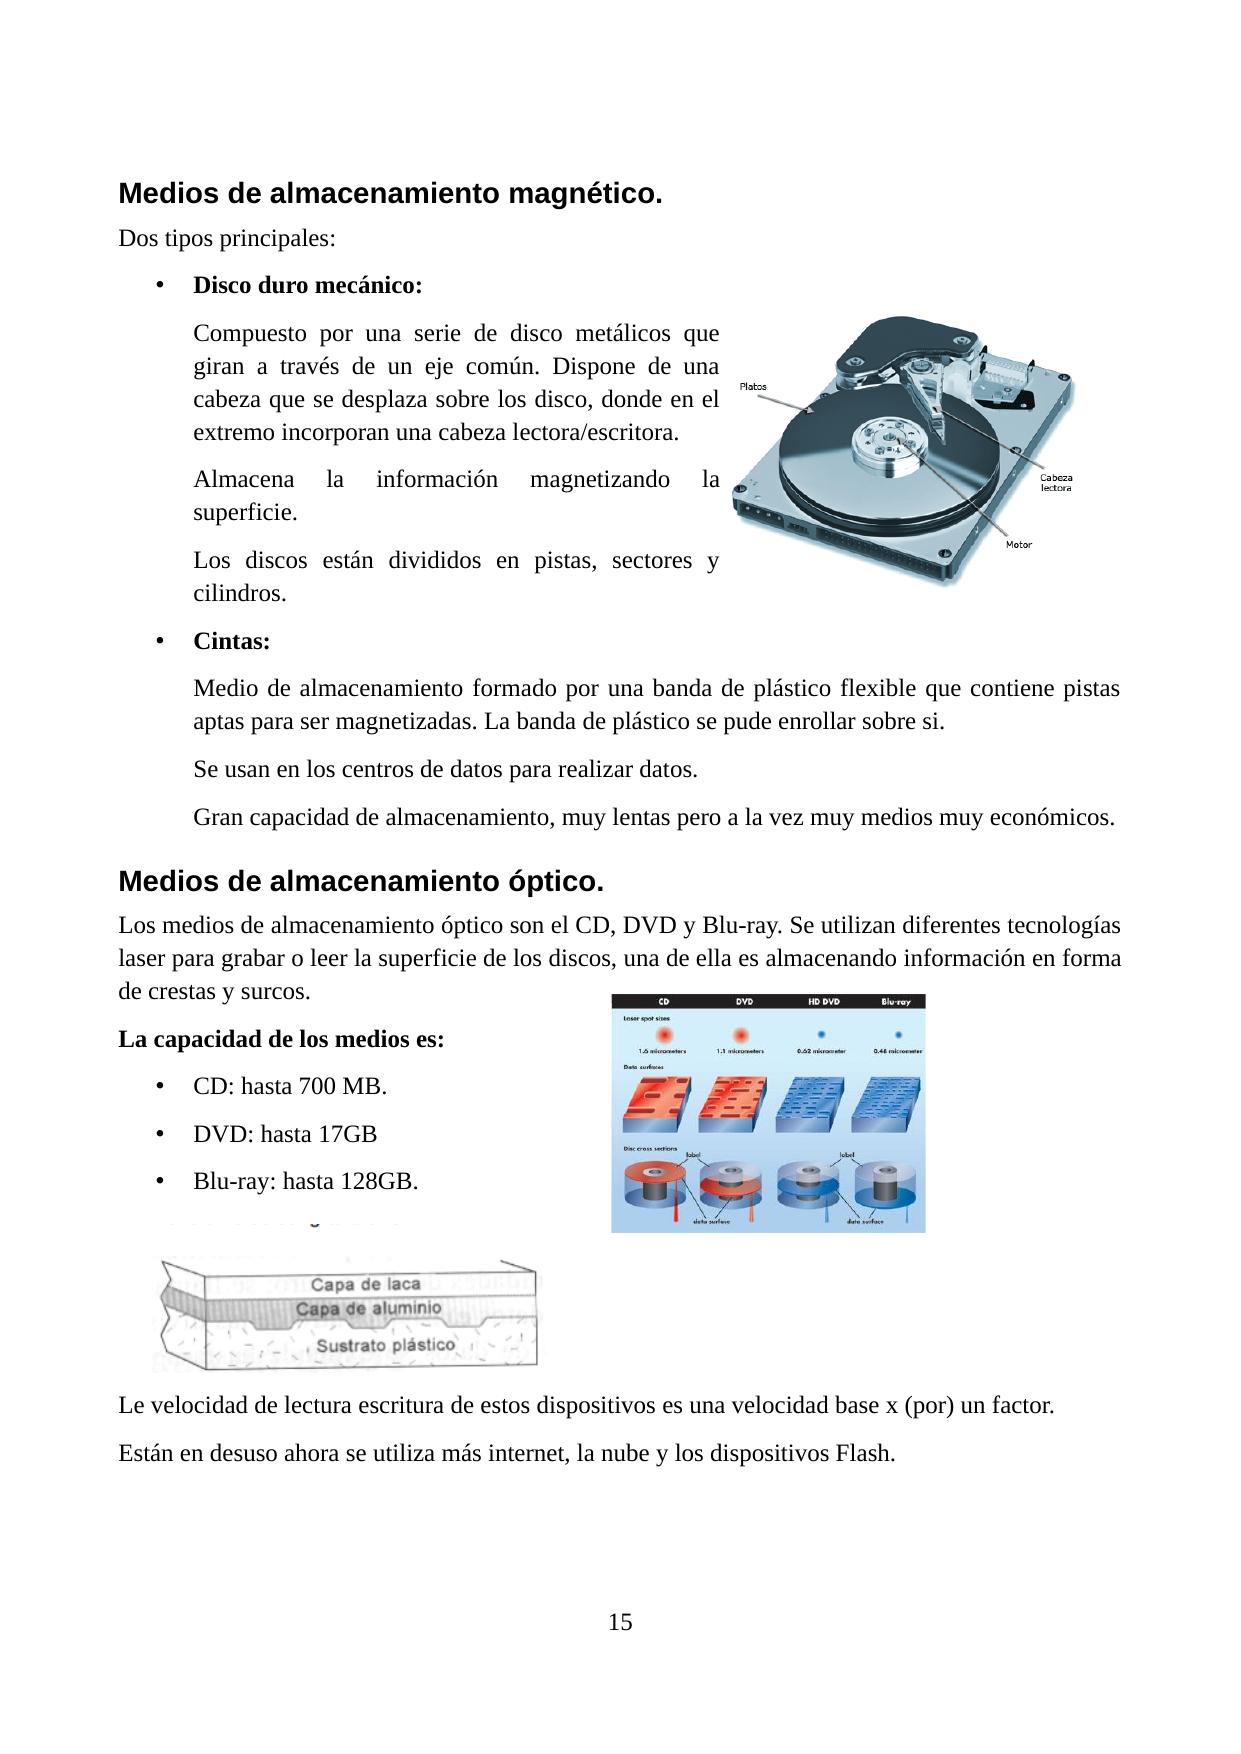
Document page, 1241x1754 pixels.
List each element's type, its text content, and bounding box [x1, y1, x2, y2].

picture [611, 994, 926, 1233]
list Cintas: [156, 626, 1122, 654]
list [926, 1166, 1122, 1195]
list Se usan en los centros de datos para realizar datos. [156, 754, 1122, 783]
subtitle Medios de almacenamiento óptico. [118, 864, 1122, 897]
text [926, 1024, 1122, 1052]
text Los medios de almacenamiento óptico son el CD, DVD y Blu-ray. Se utilizan diferentes tecnologías laser para grabar o leer la superficie de los discos, una de ella es almacenando información en forma de crestas y surcos. [118, 910, 1122, 1005]
list Blu-ray: hasta 128GB. [156, 1166, 611, 1195]
list DVD: hasta 17GB [156, 1119, 611, 1148]
text Dos tipos principales: [118, 223, 1122, 251]
subtitle Medios de almacenamiento magnético. [118, 176, 1122, 210]
list Medio de almacenamiento formado por una banda de plástico flexible que contiene pistas aptas para ser magnetizadas. La banda de plástico se pude enrollar sobre si. [156, 673, 1122, 735]
text La capacidad de los medios es: [118, 1024, 611, 1052]
list [1083, 464, 1122, 526]
list Almacena la información magnetizando la superficie. [156, 464, 720, 526]
list [926, 1119, 1122, 1148]
list Disco duro mecánico: [156, 270, 1122, 299]
list [926, 1071, 1122, 1100]
text Están en desuso ahora se utiliza más internet, la nube y los dispositivos Flash. [118, 1438, 1122, 1467]
text Le velocidad de lectura escritura de estos dispositivos es una velocidad base x (por) un factor. [118, 1214, 1122, 1419]
list Los discos están divididos en pistas, sectores y cilindros. [156, 545, 1122, 607]
list CD: hasta 700 MB. [156, 1071, 611, 1100]
list Compuesto por una serie de disco metálicos que giran a través de un eje común. Dispone de una cabeza que se desplaza sobre los disco, donde en el extremo incorporan una cabeza lectora/escritora. [156, 318, 720, 446]
list Gran capacidad de almacenamiento, muy lentas pero a la vez muy medios muy económicos. [156, 802, 1122, 830]
picture [720, 308, 1083, 591]
picture [147, 1224, 596, 1387]
list [1083, 318, 1122, 446]
